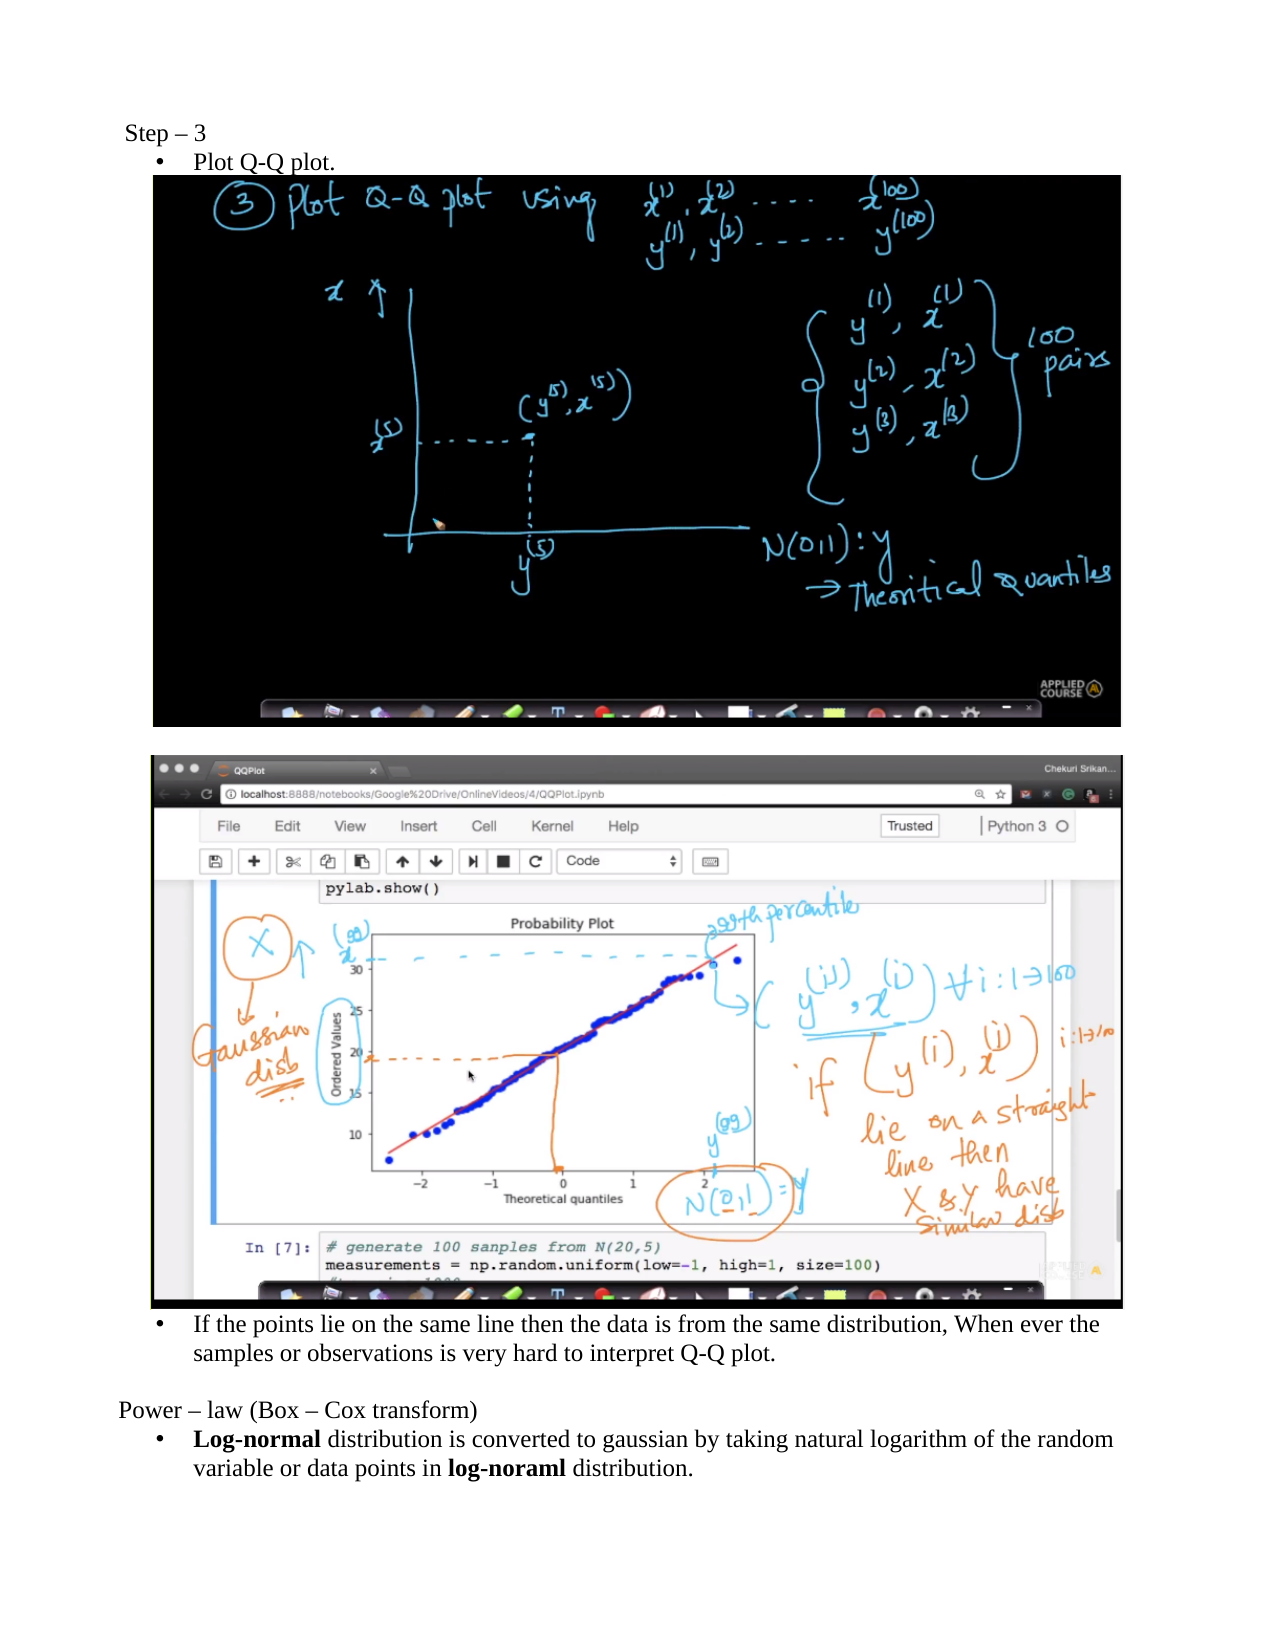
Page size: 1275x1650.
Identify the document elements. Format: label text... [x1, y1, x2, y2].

list If the points lie on the same line then the data is from the same distribution, When ever the samples or observations is very hard to interpret Q-Q plot. [156, 755, 1157, 1367]
picture [152, 175, 1123, 727]
picture [150, 755, 1125, 1310]
list Log-normal distribution is converted to gaussian by taking natural logarithm of the random variable or data points in log-noraml distribution. [156, 1424, 1157, 1482]
list Plot Q-Q plot. [156, 147, 1157, 176]
text Power – law (Box – Cox transform) [118, 1396, 1157, 1424]
text Step – 3 [118, 118, 1157, 147]
